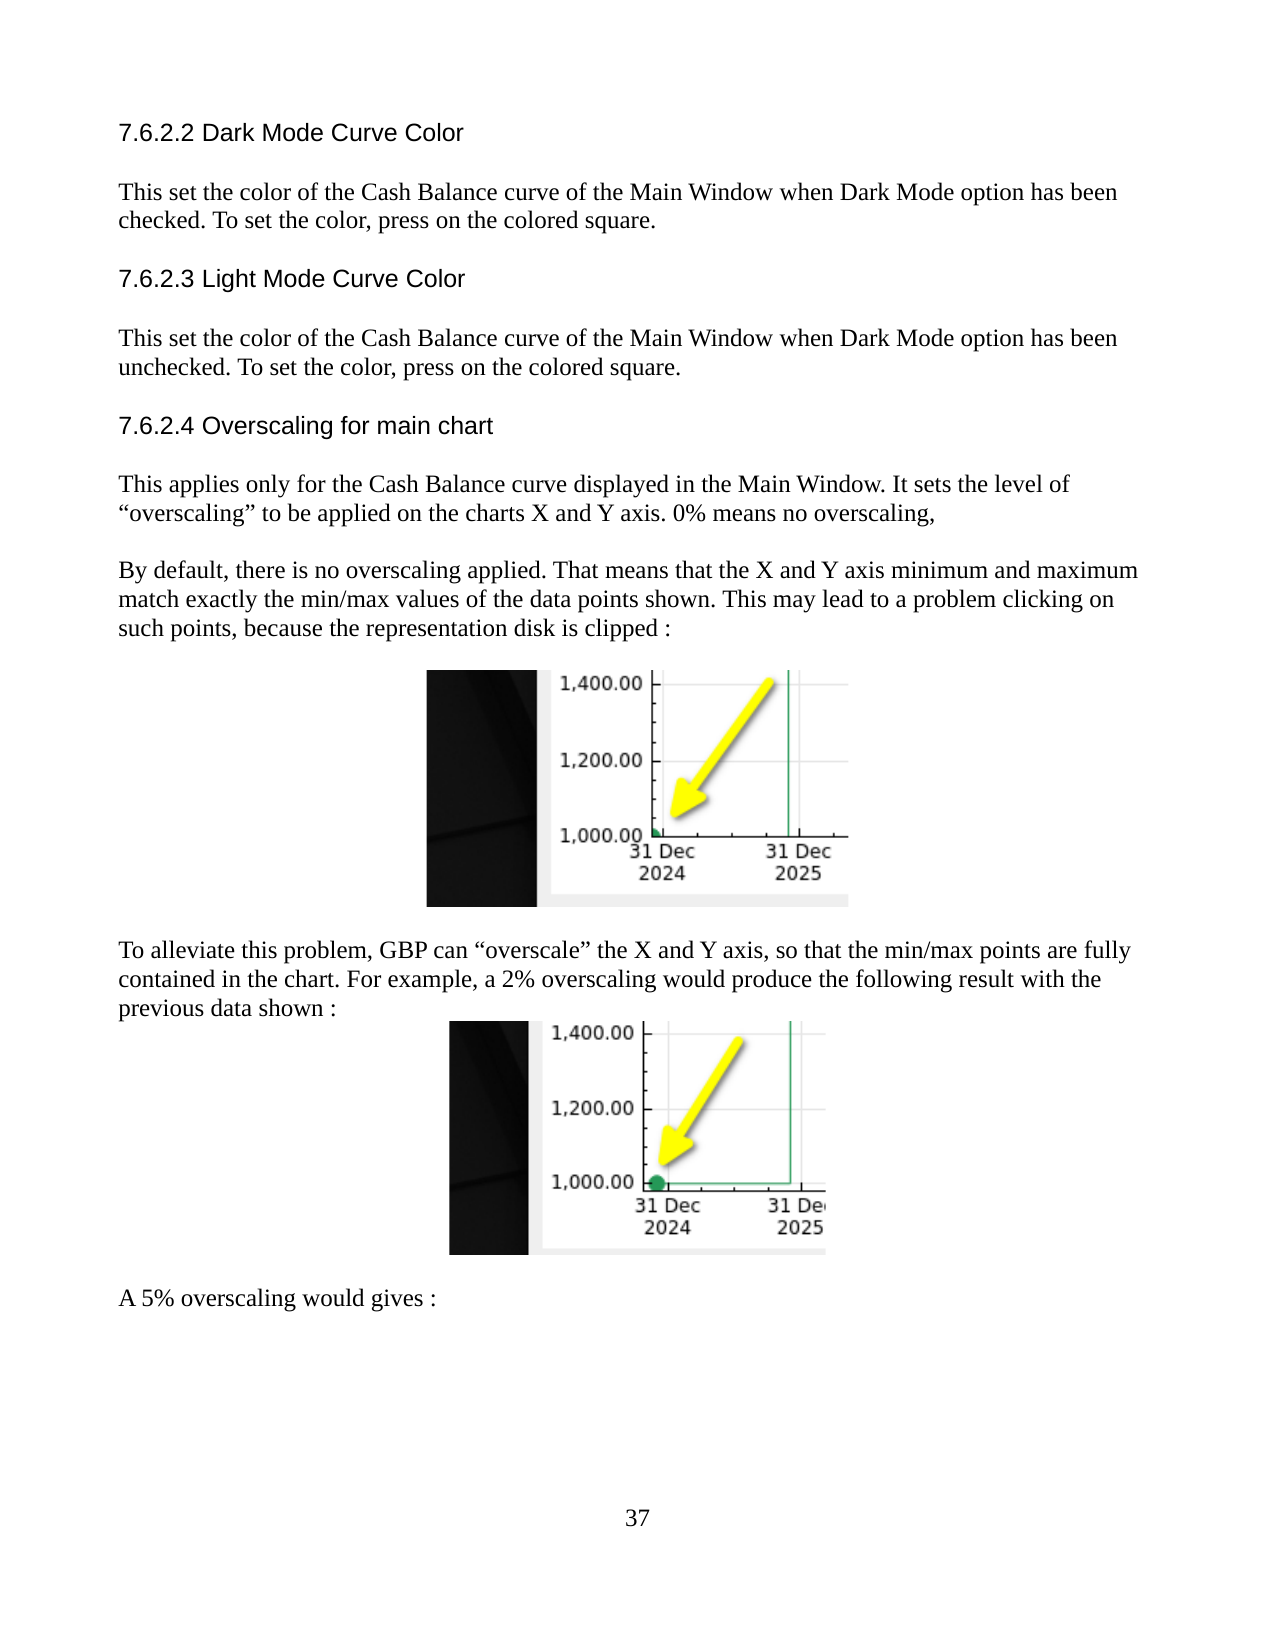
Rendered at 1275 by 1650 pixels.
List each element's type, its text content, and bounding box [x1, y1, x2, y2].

picture [449, 1021, 826, 1255]
text This applies only for the Cash Balance curve displayed in the Main Window. It sets the level of “overscaling” to be applied on the charts X and Y axis. 0% means no overscaling, [118, 469, 1157, 527]
text This set the color of the Cash Balance curve of the Main Window when Dark Mode option has been checked. To set the color, press on the colored square. [118, 177, 1157, 234]
subtitle Dark Mode Curve Color [118, 118, 1157, 147]
text A 5% overscaling would gives : [118, 1283, 1157, 1312]
text This set the color of the Cash Balance curve of the Main Window when Dark Mode option has been unchecked. To set the color, press on the colored square. [118, 323, 1157, 381]
picture [426, 670, 849, 907]
text To alleviate this problem, GBP can “overscale” the X and Y axis, so that the min/max points are fully contained in the chart. For example, a 2% overscaling would produce the following result with the previous data shown : [118, 935, 1157, 1021]
subtitle Light Mode Curve Color [118, 264, 1157, 293]
subtitle Overscaling for main chart [118, 411, 1157, 439]
text By default, there is no overscaling applied. That means that the X and Y axis minimum and maximum match exactly the min/max values of the data points shown. This may lead to a problem clicking on such points, because the representation disk is clipped : [118, 556, 1157, 642]
